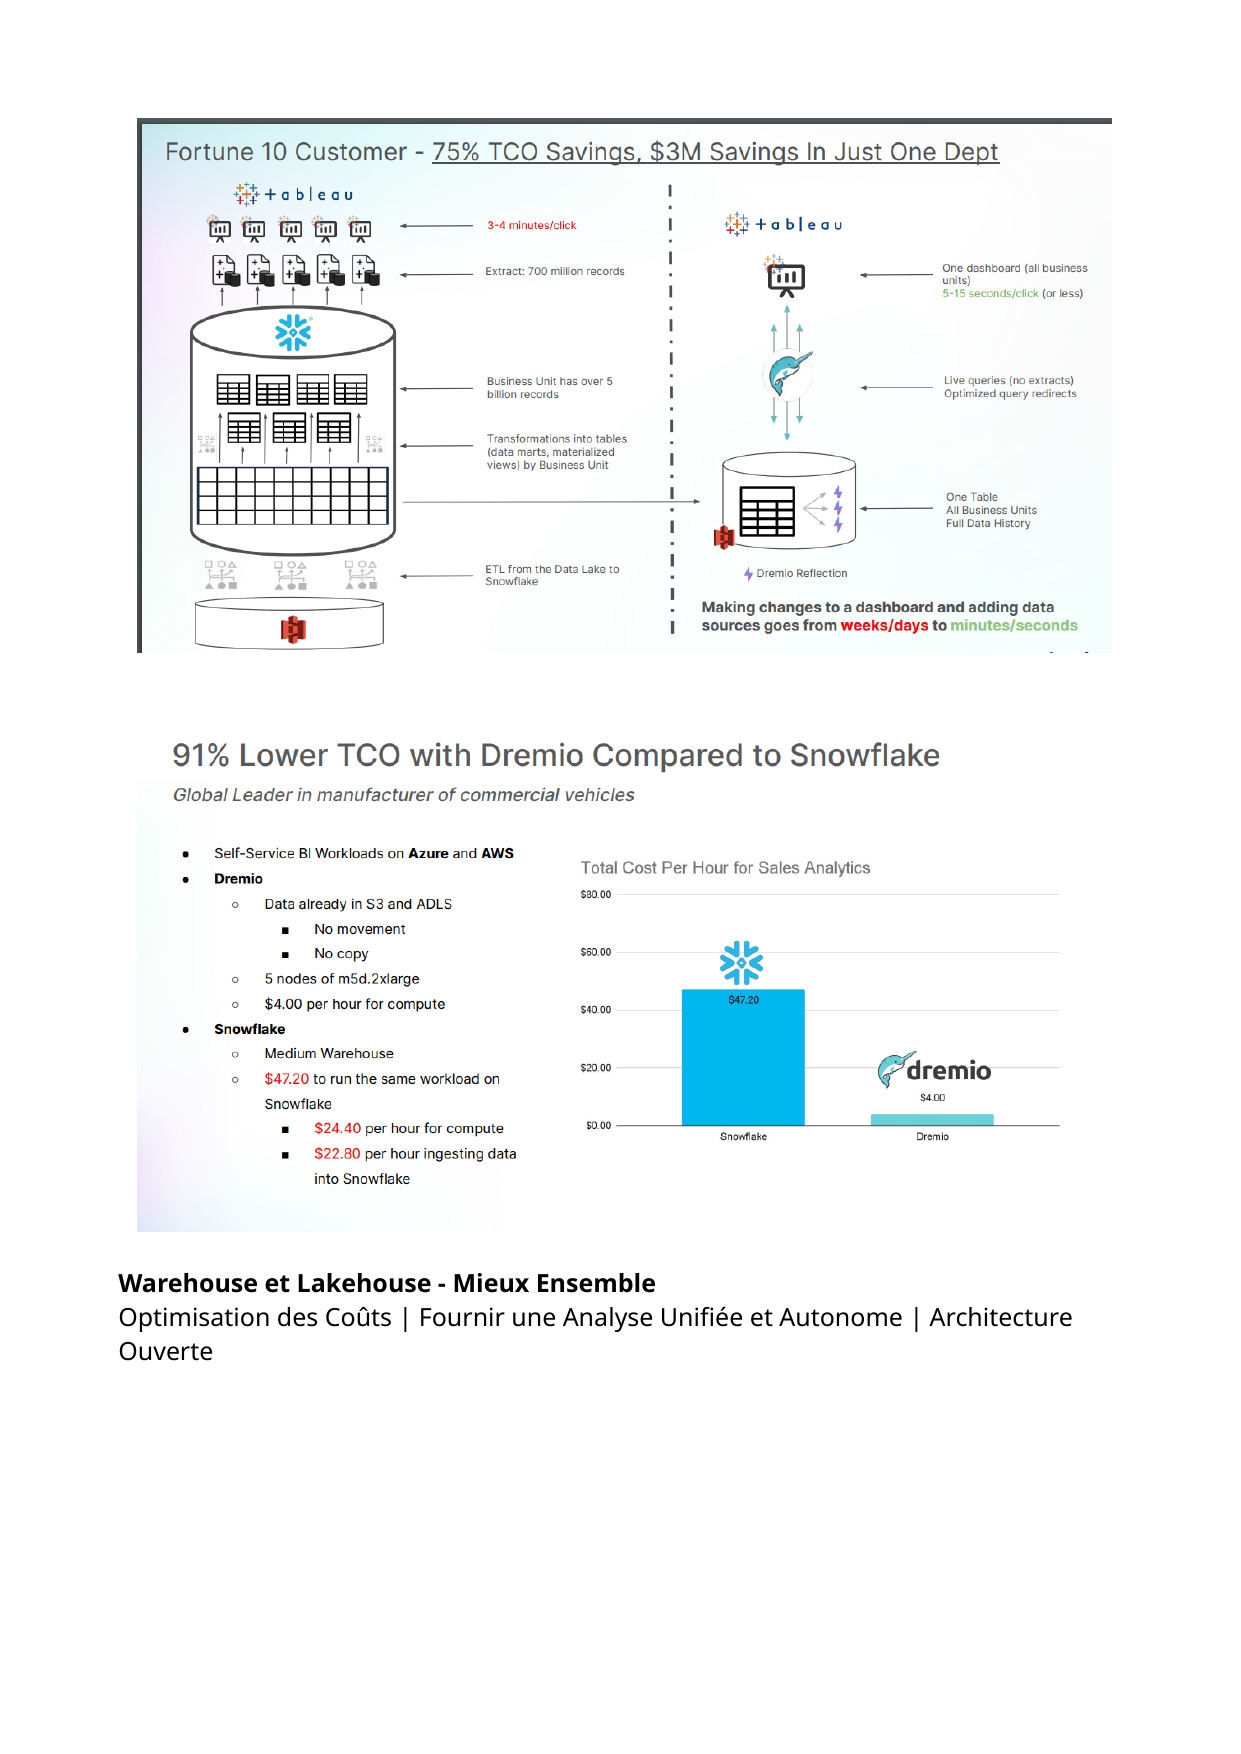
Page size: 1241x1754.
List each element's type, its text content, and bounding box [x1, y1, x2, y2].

picture [137, 118, 1112, 653]
text Warehouse et Lakehouse - Mieux Ensemble [118, 1266, 1122, 1300]
text Optimisation des Coûts | Fournir une Analyse Unifiée et Autonome | Architecture Ouverte [118, 1300, 1122, 1368]
picture [137, 720, 1112, 1232]
